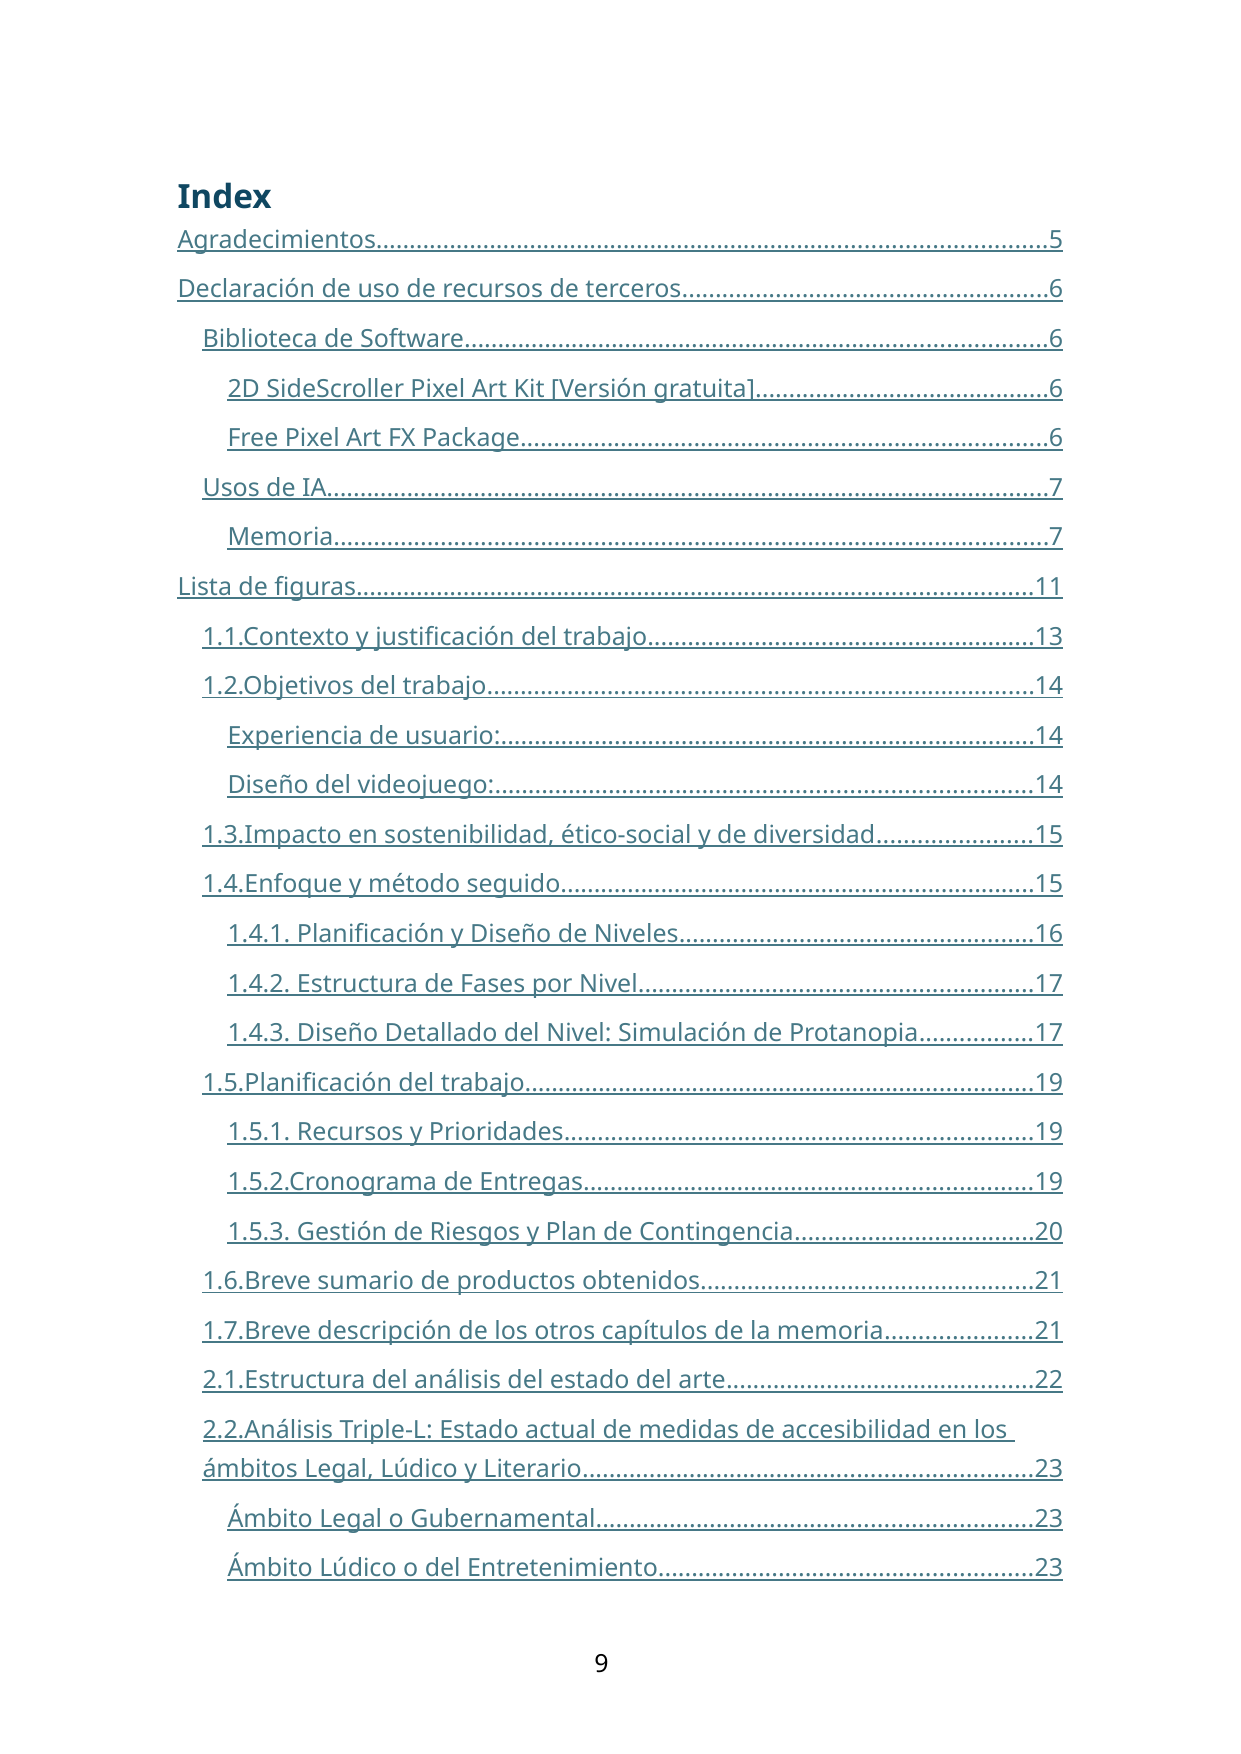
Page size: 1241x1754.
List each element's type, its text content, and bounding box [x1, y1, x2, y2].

text 1.4.1. Planificación y Diseño de Niveles 16 [227, 916, 1063, 944]
text Ámbito Lúdico o del Entretenimiento 23 [227, 1550, 1063, 1579]
text 2D SideScroller Pixel Art Kit [Versión gratuita] 6 [227, 370, 1063, 399]
text 1.5.3. Gestión de Riesgos y Plan de Contingencia 20 [227, 1213, 1063, 1242]
text 1.4.3. Diseño Detallado del Nivel: Simulación de Protanopia 17 [227, 1015, 1063, 1044]
text [202, 1481, 1063, 1485]
text 1.5.1. Recursos y Prioridades 19 [227, 1114, 1063, 1143]
text [177, 599, 1063, 603]
text 1.5.Planificación del trabajo 19 [202, 1064, 1063, 1093]
text [177, 252, 1063, 256]
text 2.2.Análisis Triple-L: Estado actual de medidas de accesibilidad en los ámbitos Legal, Lúdico y Literario 23 [202, 1412, 1063, 1479]
text Declaración de uso de recursos de terceros 6 [177, 271, 1063, 300]
text 1.4.Enfoque y método seguido 15 [202, 866, 1063, 895]
text 1.7.Breve descripción de los otros capítulos de la memoria 21 [202, 1312, 1063, 1341]
text 1.3.Impacto en sostenibilidad, ético-social y de diversidad 15 [202, 817, 1063, 845]
text [202, 351, 1063, 355]
text Experiencia de usuario: 14 [227, 717, 1063, 746]
text [227, 946, 1063, 950]
text Agradecimientos 5 [177, 222, 1063, 250]
text Usos de IA 7 [202, 469, 1063, 498]
text 1.1.Contexto y justificación del trabajo 13 [202, 618, 1063, 647]
text 2.1.Estructura del análisis del estado del arte 22 [202, 1362, 1063, 1391]
text [202, 847, 1063, 851]
text Free Pixel Art FX Package 6 [227, 420, 1063, 449]
text Memoria 7 [227, 519, 1063, 548]
text 1.6.Breve sumario de productos obtenidos 21 [202, 1263, 1063, 1292]
text Diseño del videojuego: 14 [227, 767, 1063, 796]
text 1.5.2.Cronograma de Entregas 19 [227, 1164, 1063, 1192]
text [227, 1194, 1063, 1198]
text [202, 1293, 1063, 1297]
text Ámbito Legal o Gubernamental 23 [227, 1500, 1063, 1529]
text [202, 698, 1063, 702]
text Biblioteca de Software 6 [202, 321, 1063, 349]
text 1.4.2. Estructura de Fases por Nivel 17 [227, 965, 1063, 994]
subtitle Index [177, 173, 1063, 218]
text 1.2.Objetivos del trabajo 14 [202, 668, 1063, 697]
text Lista de figuras 11 [177, 569, 1063, 597]
